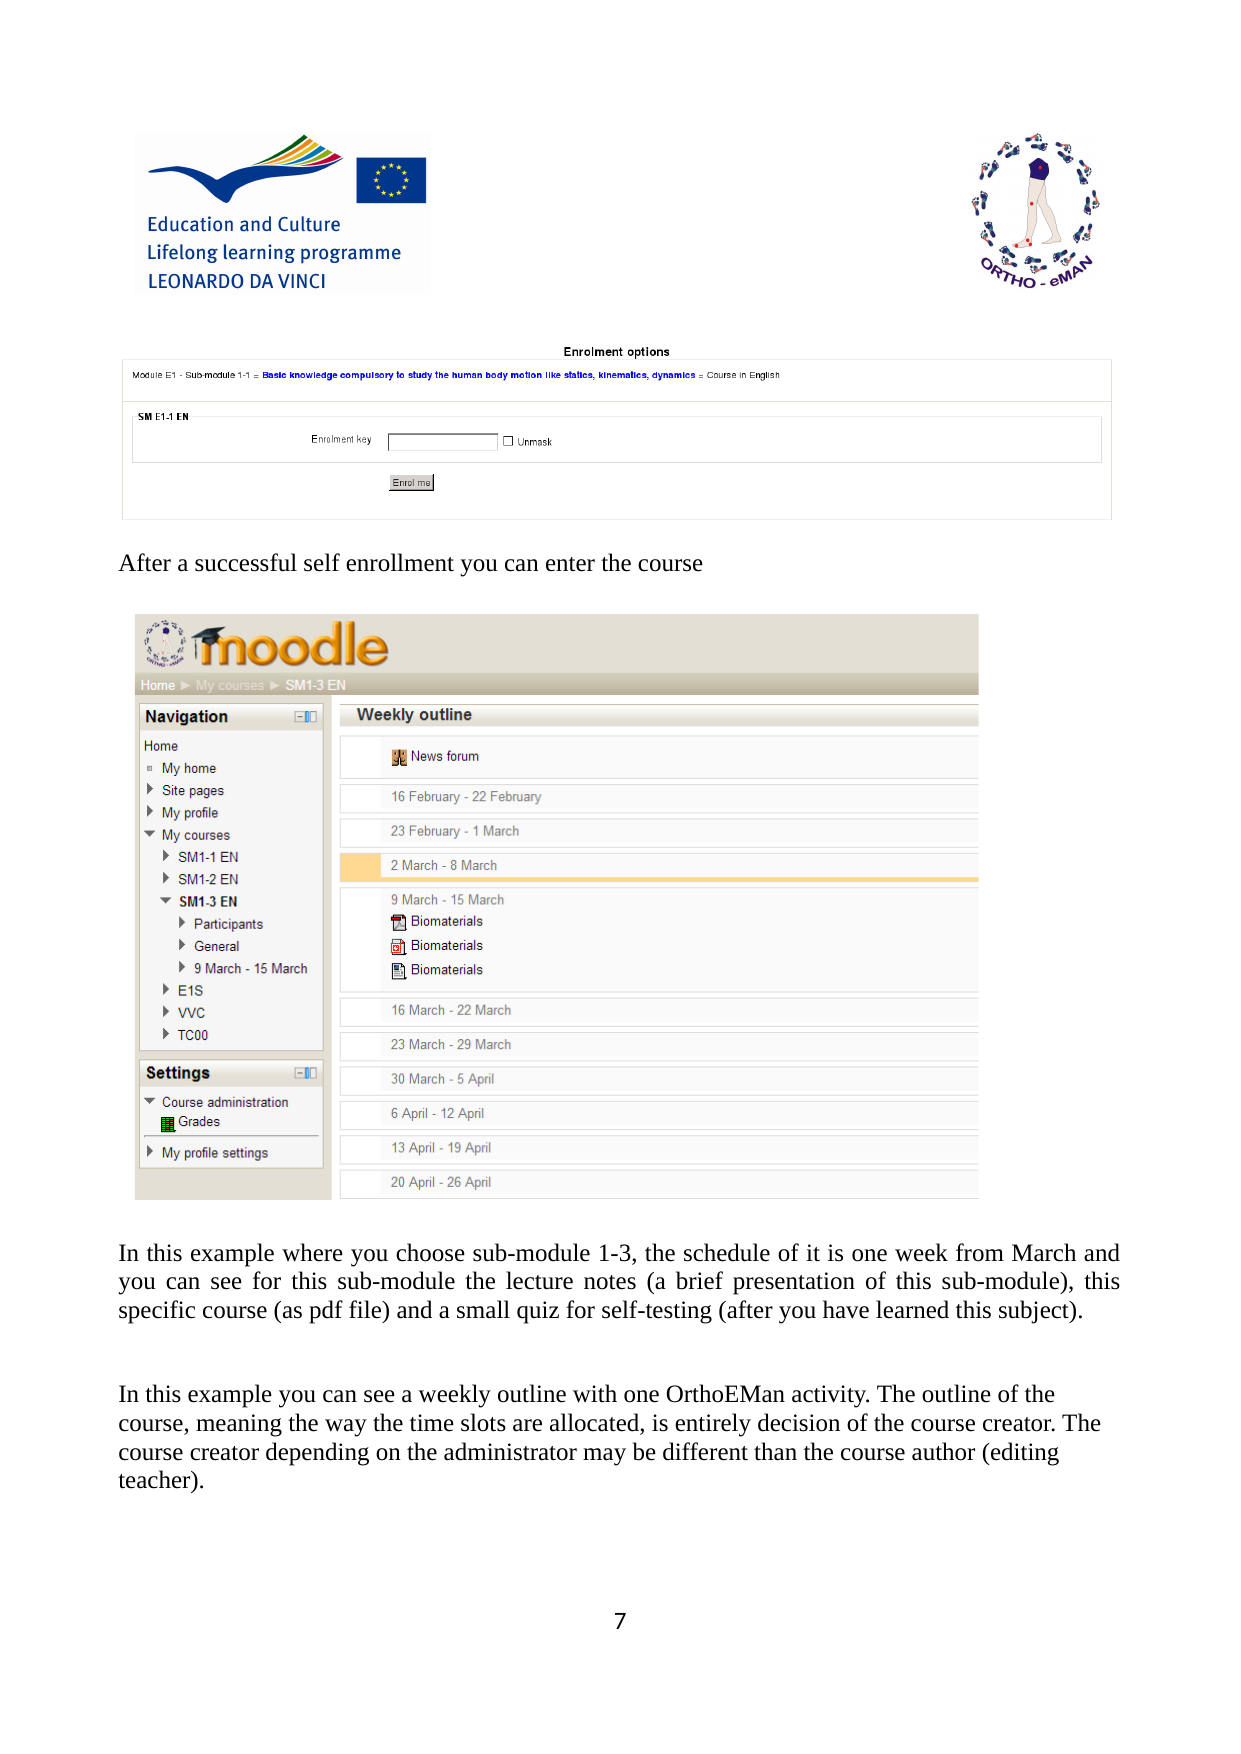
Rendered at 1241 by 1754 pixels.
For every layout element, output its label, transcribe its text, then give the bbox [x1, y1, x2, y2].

text In this example you can see a weekly outline with one OrthoEMan activity. The outline of the course, meaning the way the time slots are allocated, is entirely decision of the course creator. The course creator depending on the administrator may be different than the course author (editing teacher). [118, 1379, 1122, 1494]
text After a successful self enrollment you can enter the course [118, 548, 1122, 577]
picture [118, 339, 1123, 520]
picture [134, 132, 431, 295]
picture [966, 127, 1106, 295]
picture [134, 614, 979, 1200]
text In this example where you choose sub-module 1-3, the schedule of it is one week from March and you can see for this sub-module the lecture notes (a brief presentation of this sub-module), this specific course (as pdf file) and a small quiz for self-testing (after you have learned this subject). [118, 1238, 1122, 1324]
